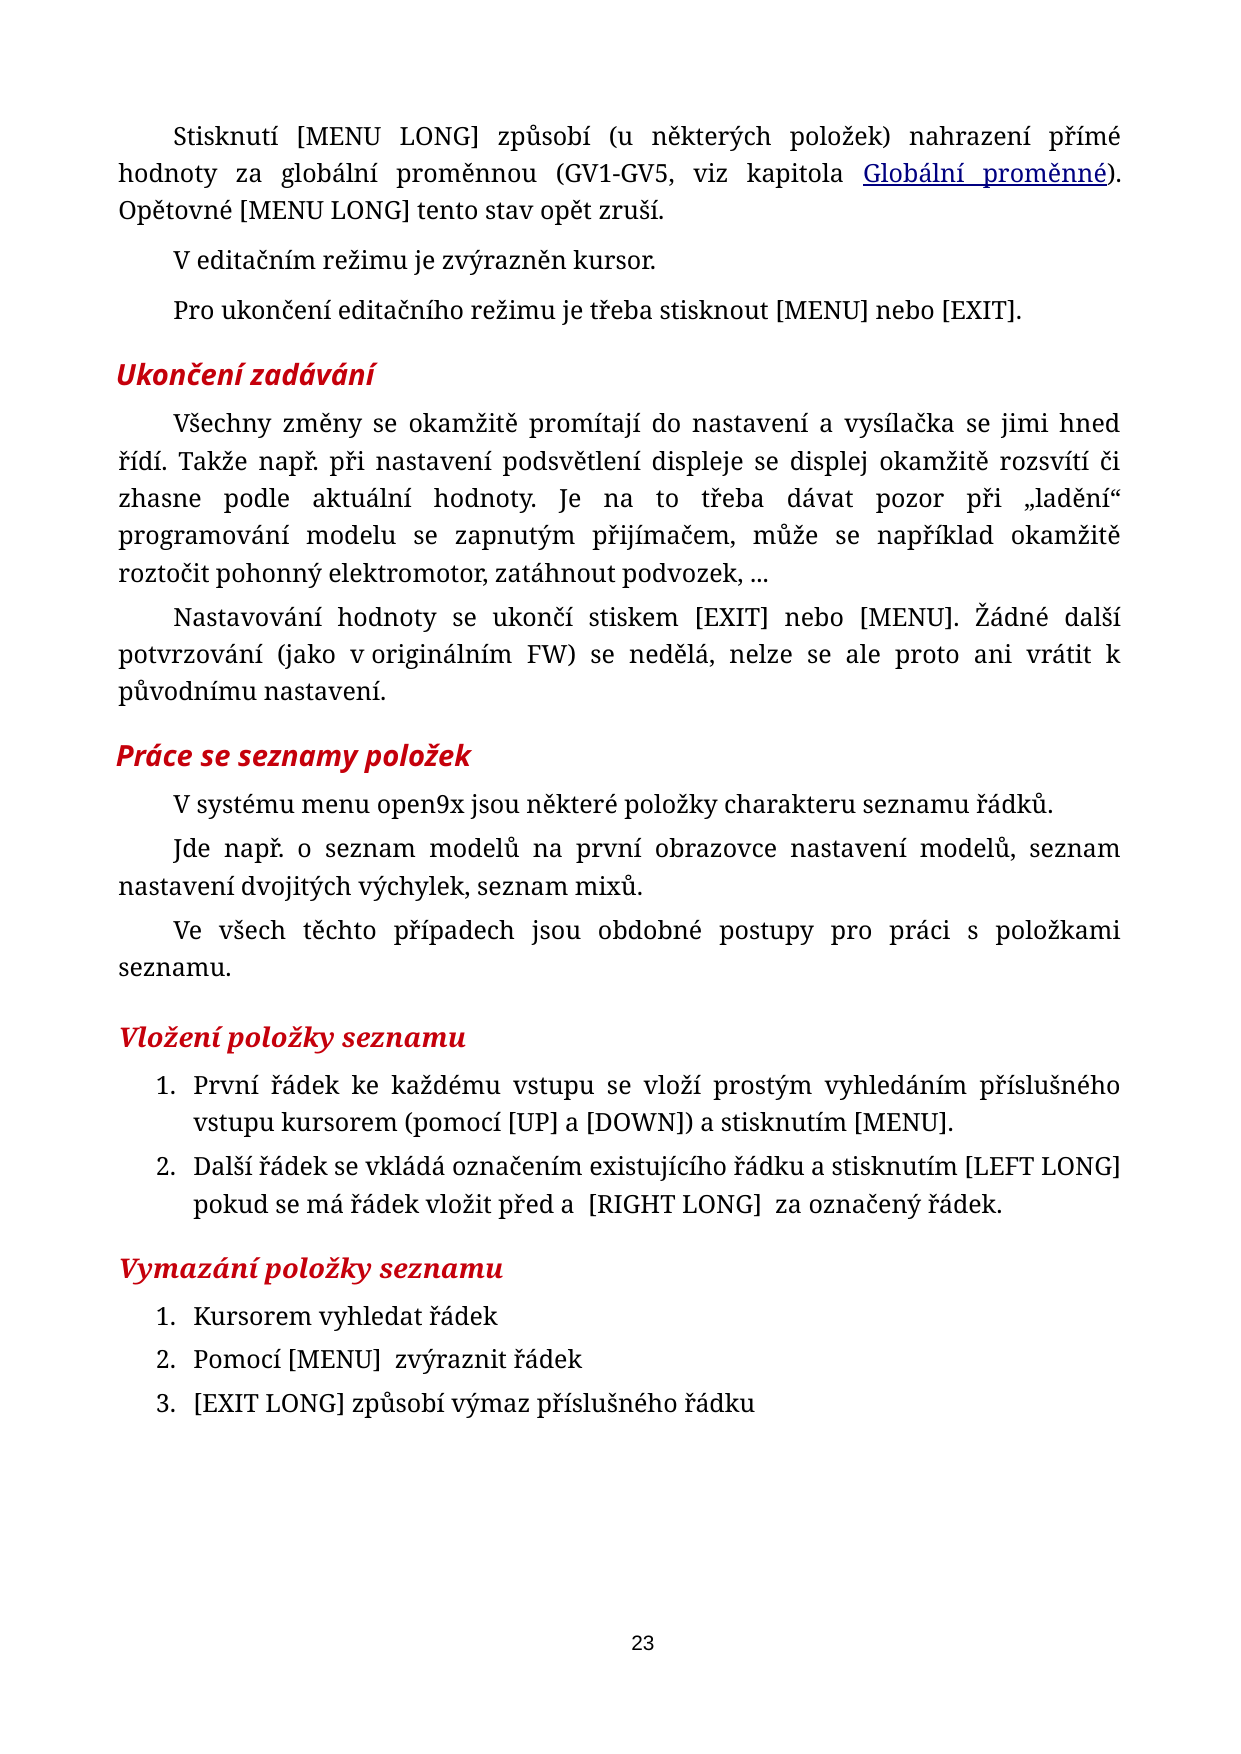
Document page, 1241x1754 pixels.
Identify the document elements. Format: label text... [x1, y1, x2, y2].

text V editačním režimu je zvýrazněn kursor. [118, 243, 1122, 277]
subtitle Práce se seznamy položek [116, 736, 1122, 775]
text Jde např. o seznam modelů na první obrazovce nastavení modelů, seznam nastavení dvojitých výchylek, seznam mixů. [118, 831, 1122, 902]
text Pro ukončení editačního režimu je třeba stisknout [MENU] nebo [EXIT]. [118, 293, 1122, 327]
list [EXIT LONG] způsobí výmaz příslušného řádku [156, 1386, 1122, 1420]
text Ve všech těchto případech jsou obdobné postupy pro práci s položkami seznamu. [118, 912, 1122, 984]
list Další řádek se vkládá označením existujícího řádku a stisknutím [LEFT LONG] pokud se má řádek vložit před a [RIGHT LONG] za označený řádek. [156, 1149, 1122, 1220]
subtitle Vložení položky seznamu [118, 1018, 1122, 1055]
text Nastavování hodnoty se ukončí stiskem [EXIT] nebo [MENU]. Žádné další potvrzování (jako v originálním FW) se nedělá, nelze se ale proto ani vrátit k původnímu nastavení. [118, 599, 1122, 708]
text Stisknutí [MENU LONG] způsobí (u některých položek) nahrazení přímé hodnoty za globální proměnnou (GV1-GV5, viz kapitola Globální proměnné). Opětovné [MENU LONG] tento stav opět zruší. [118, 118, 1122, 227]
subtitle Vymazání položky seznamu [118, 1249, 1122, 1286]
subtitle Ukončení zadávání [116, 354, 1122, 394]
list Kursorem vyhledat řádek [156, 1298, 1122, 1332]
list První řádek ke každému vstupu se vloží prostým vyhledáním příslušného vstupu kursorem (pomocí [UP] a [DOWN]) a stisknutím [MENU]. [156, 1068, 1122, 1139]
text V systému menu open9x jsou některé položky charakteru seznamu řádků. [118, 787, 1122, 821]
list Pomocí [MENU] zvýraznit řádek [156, 1342, 1122, 1376]
text Všechny změny se okamžitě promítají do nastavení a vysílačka se jimi hned řídí. Takže např. při nastavení podsvětlení displeje se displej okamžitě rozsvítí či zhasne podle ak­tuální hodnoty. Je na to třeba dávat pozor při „ladění“ programování modelu se zapnutým přijímačem, může se například okamžitě roztočit pohonný elektromotor, zatáhnout podvo­zek, ... [118, 406, 1122, 589]
